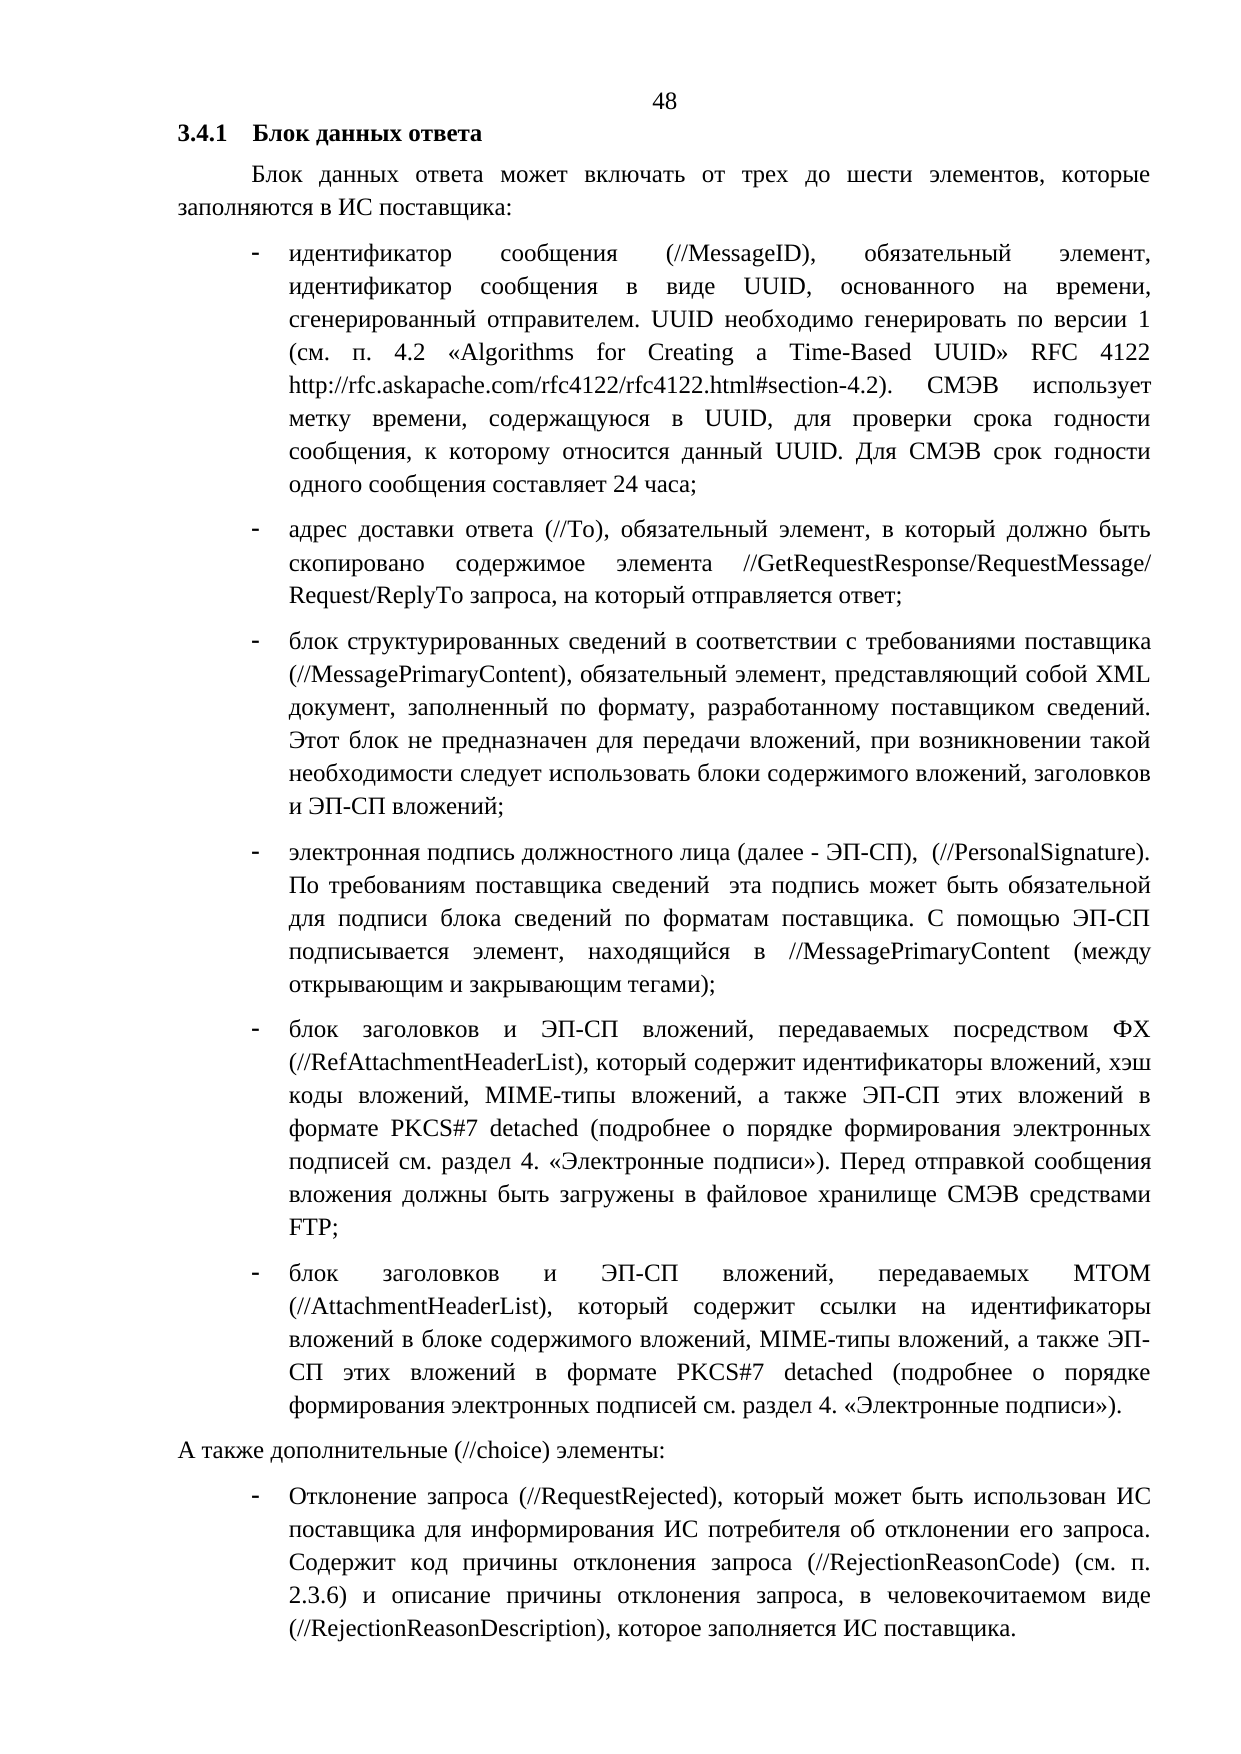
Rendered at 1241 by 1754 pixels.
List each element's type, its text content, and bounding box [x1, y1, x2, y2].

list блок заголовков и ЭП-СП вложений, передаваемых посредством ФХ (//RefAttachmentHeaderList), который содержит идентификаторы вложений, хэш коды вложений, MIME-типы вложений, а также ЭП-СП этих вложений в формате PKCS#7 detached (подробнее о порядке формирования электронных подписей см. раздел 4. «Электронные подписи»). Перед отправкой сообщения вложения должны быть загружены в файловое хранилище СМЭВ средствами FTP; [251, 1014, 1152, 1241]
list блок заголовков и ЭП-СП вложений, передаваемых MTOM (//AttachmentHeaderList), который содержит ссылки на идентификаторы вложений в блоке содержимого вложений, MIME-типы вложений, а также ЭП-СП этих вложений в формате PKCS#7 detached (подробнее о порядке формирования электронных подписей см. раздел 4. «Электронные подписи»). [251, 1258, 1152, 1419]
list Отклонение запроса (//RequestRejected), который может быть использован ИС поставщика для информирования ИС потребителя об отклонении его запроса. Содержит код причины отклонения запроса (//RejectionReasonCode) (см. п. 2.3.6) и описание причины отклонения запроса, в человекочитаемом виде (//RejectionReasonDescription), которое заполняется ИС поставщика. [251, 1481, 1152, 1642]
list блок структурированных сведений в соответствии с требованиями поставщика (//MessagePrimaryContent), обязательный элемент, представляющий собой XML документ, заполненный по формату, разработанному поставщиком сведений. Этот блок не предназначен для передачи вложений, при возникновении такой необходимости следует использовать блоки содержимого вложений, заголовков и ЭП-СП вложений; [251, 626, 1152, 820]
list адрес доставки ответа (//To), обязательный элемент, в который должно быть скопировано содержимое элемента //GetRequestResponse/RequestMessage/ Request/ReplyTo запроса, на который отправляется ответ; [251, 514, 1152, 609]
list идентификатор сообщения (//MessageID), обязательный элемент, идентификатор сообщения в виде UUID, основанного на времени, сгенерированный отправителем. UUID необходимо генерировать по версии 1 (см. п. 4.2 «Algorithms for Creating a Time-Based UUID» RFC 4122 http://rfc.askapache.com/rfc4122/rfc4122.html#section-4.2). СМЭВ использует метку времени, содержащуюся в UUID, для проверки срока годности сообщения, к которому относится данный UUID. Для СМЭВ срок годности одного сообщения составляет 24 часа; [251, 238, 1152, 498]
list электронная подпись должностного лица (далее - ЭП-СП), (//PersonalSignature). По требованиям поставщика сведений эта подпись может быть обязательной для подписи блока сведений по форматам поставщика. С помощью ЭП-СП подписывается элемент, находящийся в //MessagePrimaryContent (между открывающим и закрывающим тегами); [251, 837, 1152, 998]
subtitle Блок данных ответа [177, 118, 1152, 147]
text Блок данных ответа может включать от трех до шести элементов, которые заполняются в ИС поставщика: [177, 159, 1152, 221]
text А также дополнительные (//choice) элементы: [177, 1436, 1152, 1464]
